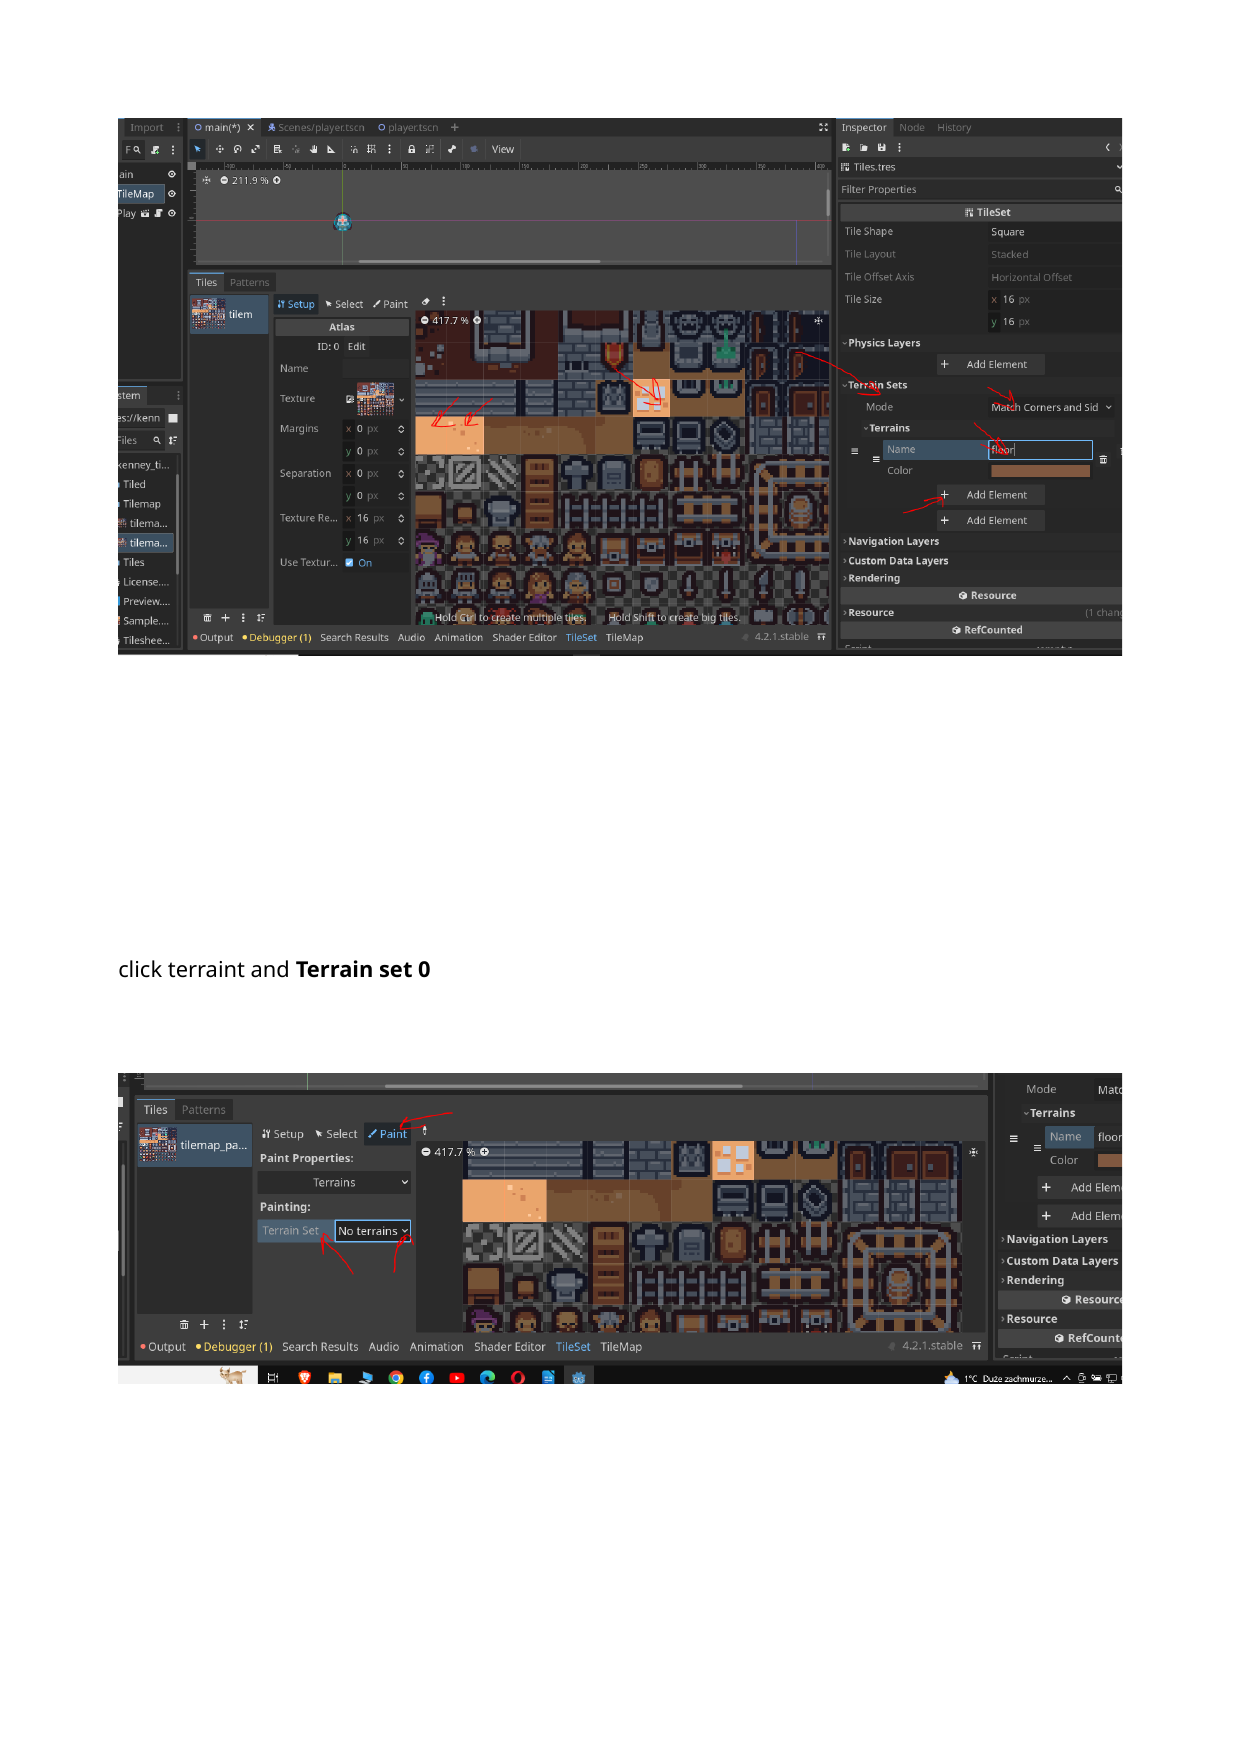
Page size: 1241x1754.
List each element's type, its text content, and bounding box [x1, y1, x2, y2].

picture [118, 118, 1123, 656]
picture [118, 1073, 1123, 1384]
text click terraint and Terrain set 0 [118, 954, 1122, 984]
